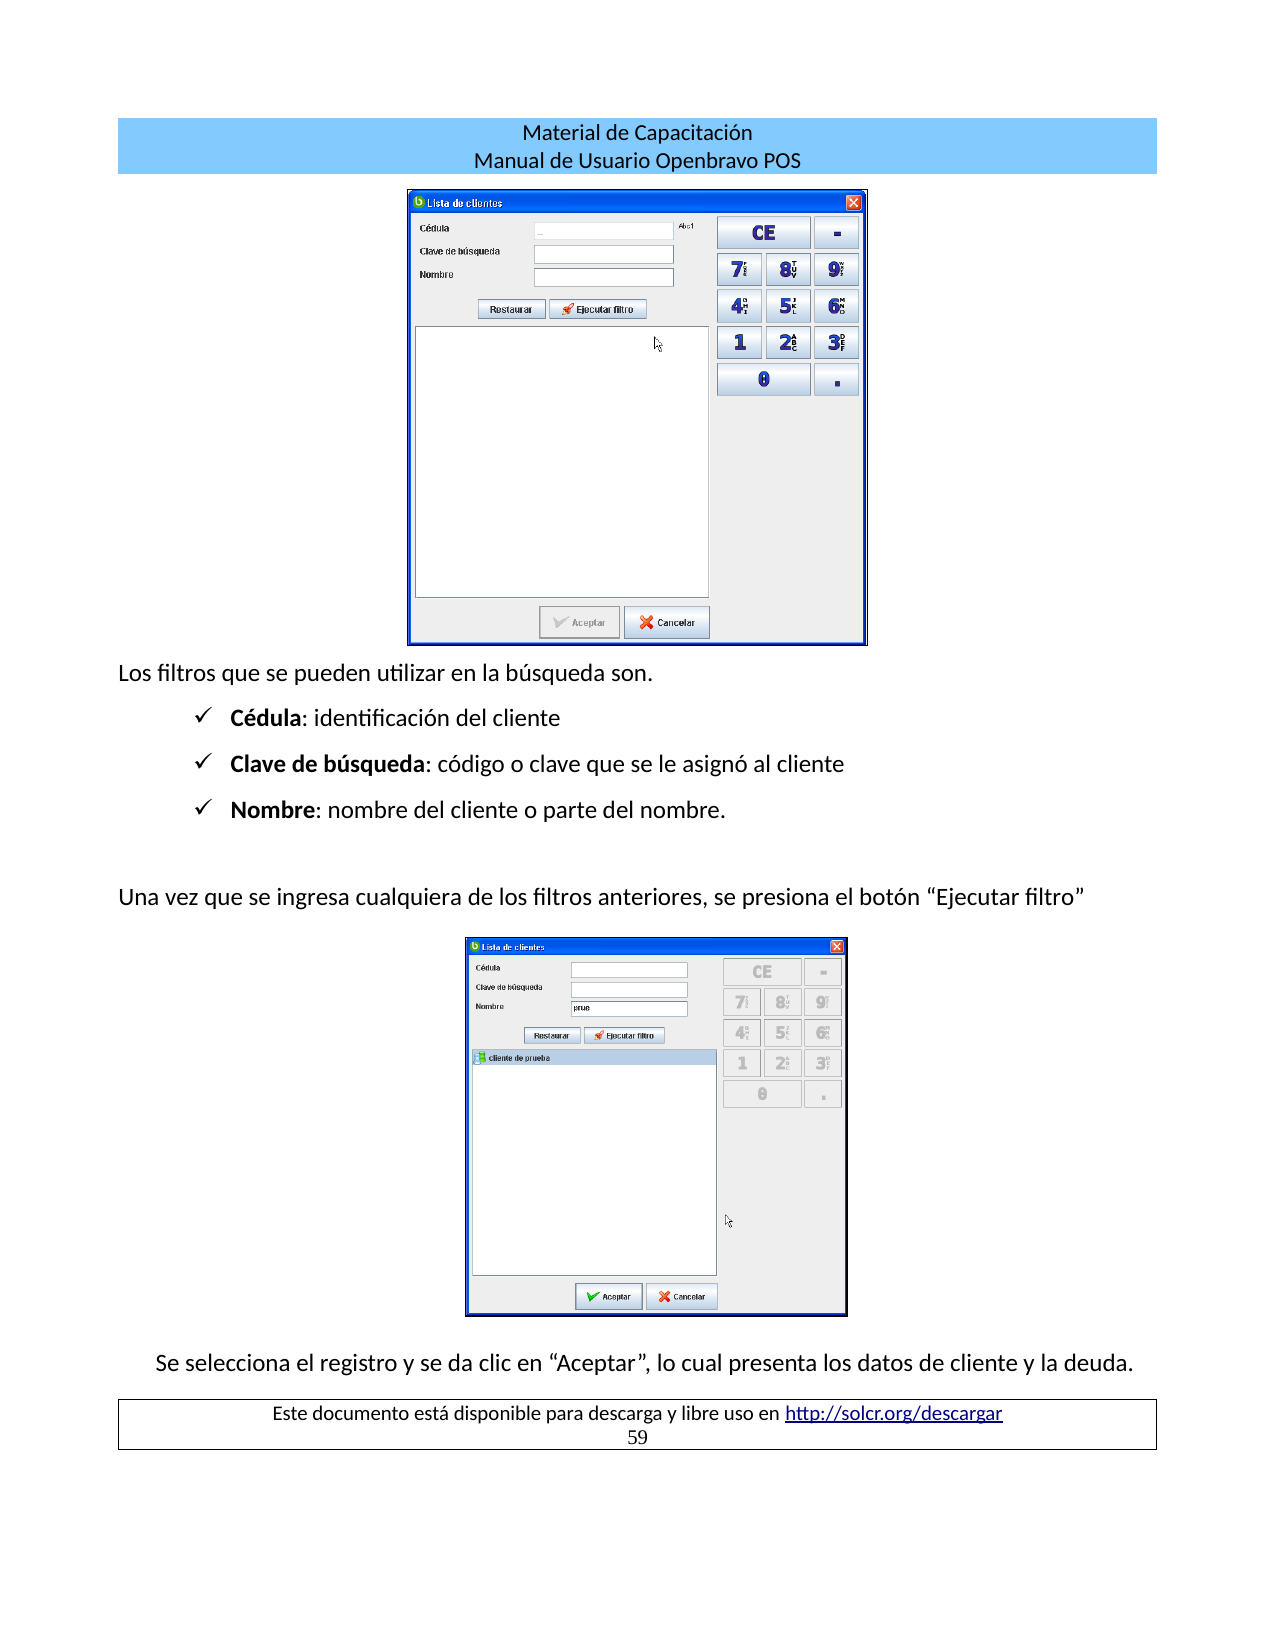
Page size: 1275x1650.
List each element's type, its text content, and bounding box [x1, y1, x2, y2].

text Los filtros que se pueden utilizar en la búsqueda son. [118, 657, 1157, 687]
list Cédula: identificación del cliente [193, 703, 1157, 733]
text Se selecciona el registro y se da clic en “Aceptar”, lo cual presenta los datos de cliente y la deuda. [155, 1347, 1157, 1378]
text Una vez que se ingresa cualquiera de los filtros anteriores, se presiona el botón “Ejecutar filtro” [118, 881, 1157, 911]
list Clave de búsqueda: código o clave que se le asignó al cliente [193, 748, 1157, 779]
list Nombre: nombre del cliente o parte del nombre. [193, 794, 1157, 824]
